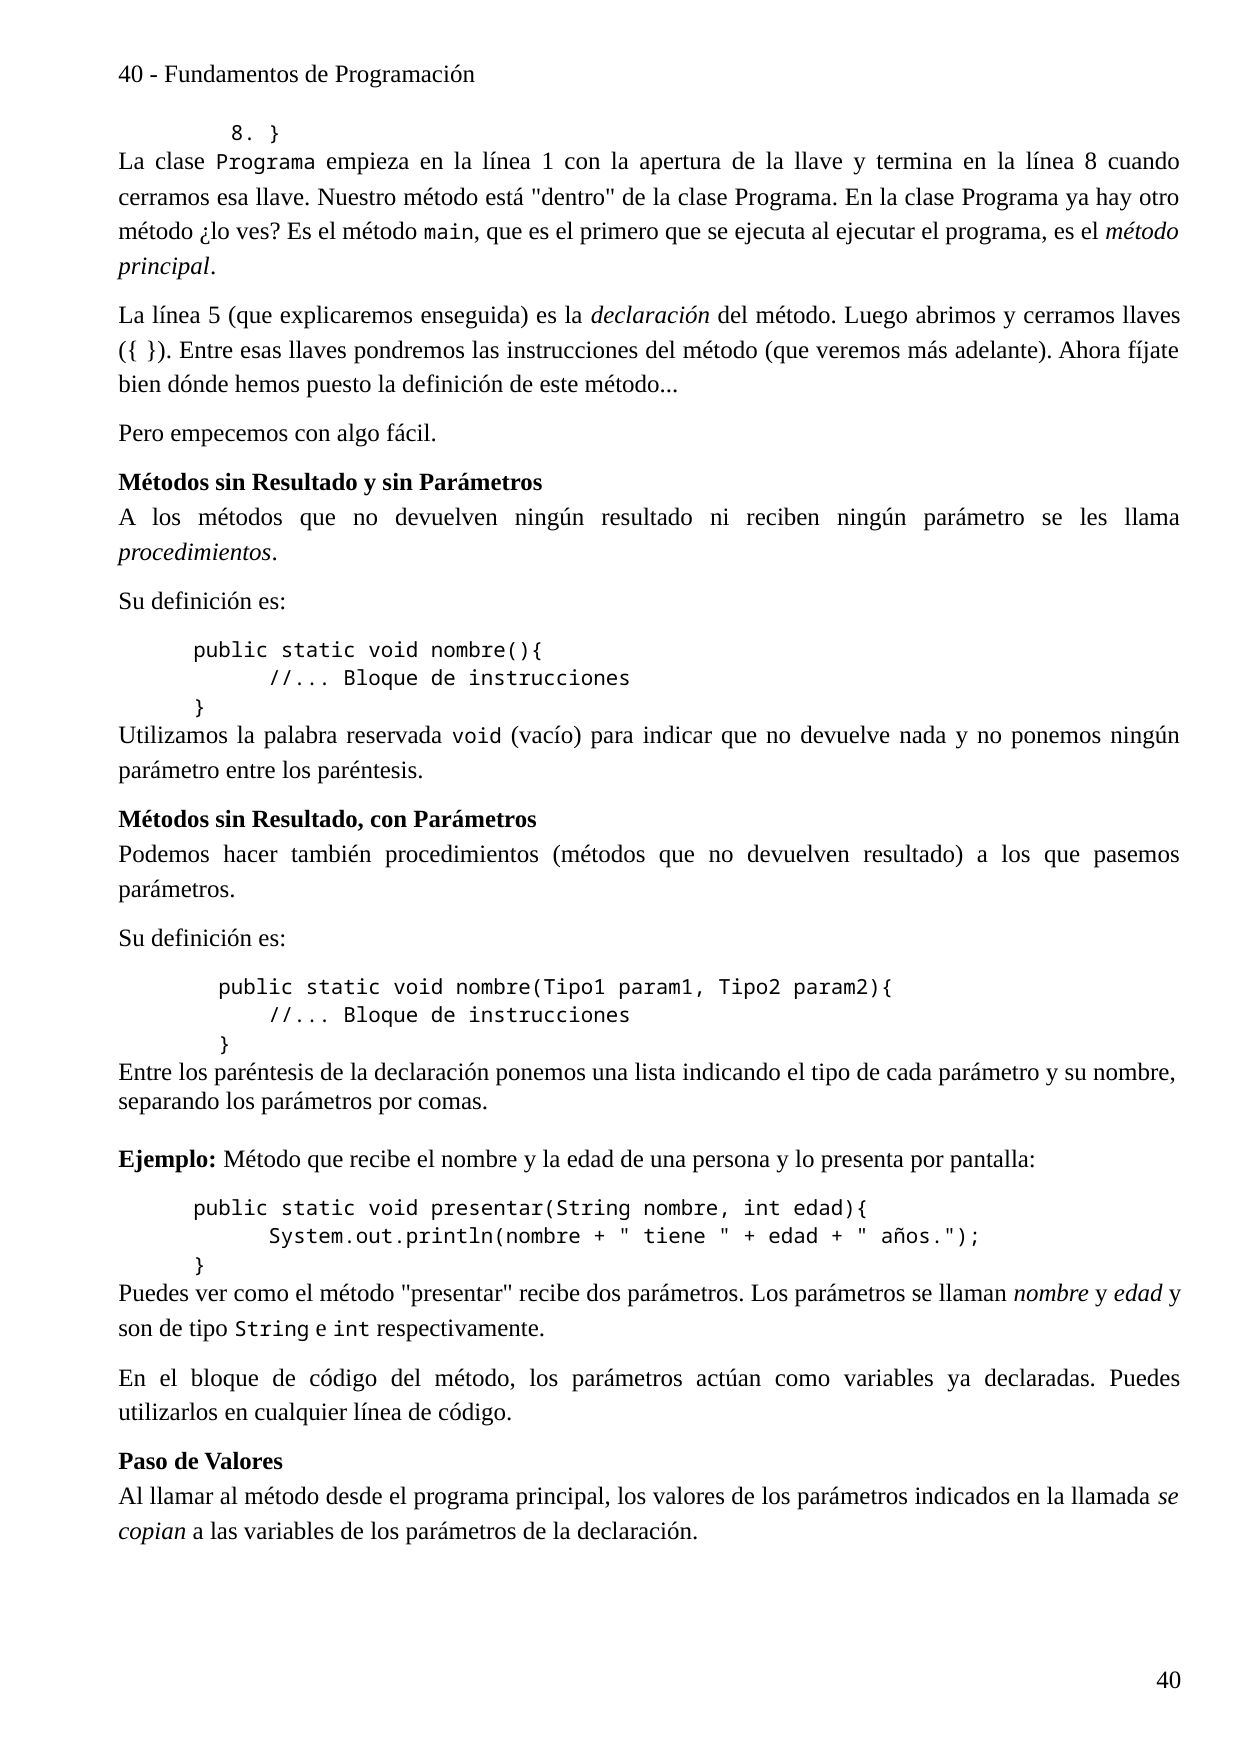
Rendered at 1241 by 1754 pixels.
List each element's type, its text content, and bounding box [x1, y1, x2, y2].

text Su definición es: [118, 923, 1181, 952]
text } [118, 1250, 1181, 1278]
subtitle Métodos sin Resultado y sin Parámetros [118, 467, 1181, 496]
text } [118, 692, 1181, 720]
text //... Bloque de instrucciones [118, 1000, 1181, 1029]
subtitle Paso de Valores [118, 1446, 1181, 1475]
list } [231, 118, 1181, 146]
text } [118, 1029, 1181, 1057]
text Ejemplo: Método que recibe el nombre y la edad de una persona y lo presenta por pantalla: [118, 1144, 1181, 1173]
text A los métodos que no devuelven ningún resultado ni reciben ningún parámetro se les llama procedimientos. [118, 502, 1181, 566]
text La línea 5 (que explicaremos enseguida) es la declaración del método. Luego abrimos y cerramos llaves ({ }). Entre esas llaves pondremos las instrucciones del método (que veremos más adelante). Ahora fíjate bien dónde hemos puesto la definición de este método... [118, 300, 1181, 398]
text Puedes ver como el método "presentar" recibe dos parámetros. Los parámetros se llaman nombre y edad y son de tipo String e int respectivamente. [118, 1278, 1181, 1342]
text Su definición es: [118, 586, 1181, 614]
text public static void nombre(){ [118, 635, 1181, 663]
text Entre los paréntesis de la declaración ponemos una lista indicando el tipo de cada parámetro y su nombre, separando los parámetros por comas. [118, 1057, 1181, 1115]
text public static void presentar(String nombre, int edad){ [118, 1193, 1181, 1222]
text En el bloque de código del método, los parámetros actúan como variables ya declaradas. Puedes utilizarlos en cualquier línea de código. [118, 1363, 1181, 1426]
text public static void nombre(Tipo1 param1, Tipo2 param2){ [118, 972, 1181, 1000]
text Al llamar al método desde el programa principal, los valores de los parámetros indicados en la llamada se copian a las variables de los parámetros de la declaración. [118, 1481, 1181, 1544]
text System.out.println(nombre + " tiene " + edad + " años."); [118, 1222, 1181, 1250]
text La clase Programa empieza en la línea 1 con la apertura de la llave y termina en la línea 8 cuando cerramos esa llave. Nuestro método está "dentro" de la clase Programa. En la clase Programa ya hay otro método ¿lo ves? Es el método main, que es el primero que se ejecuta al ejecutar el programa, es el método principal. [118, 146, 1181, 280]
subtitle Métodos sin Resultado, con Parámetros [118, 804, 1181, 833]
text Pero empecemos con algo fácil. [118, 418, 1181, 447]
text //... Bloque de instrucciones [118, 663, 1181, 692]
text Podemos hacer también procedimientos (métodos que no devuelven resultado) a los que pasemos parámetros. [118, 839, 1181, 902]
text Utilizamos la palabra reservada void (vacío) para indicar que no devuelve nada y no ponemos ningún parámetro entre los paréntesis. [118, 720, 1181, 784]
